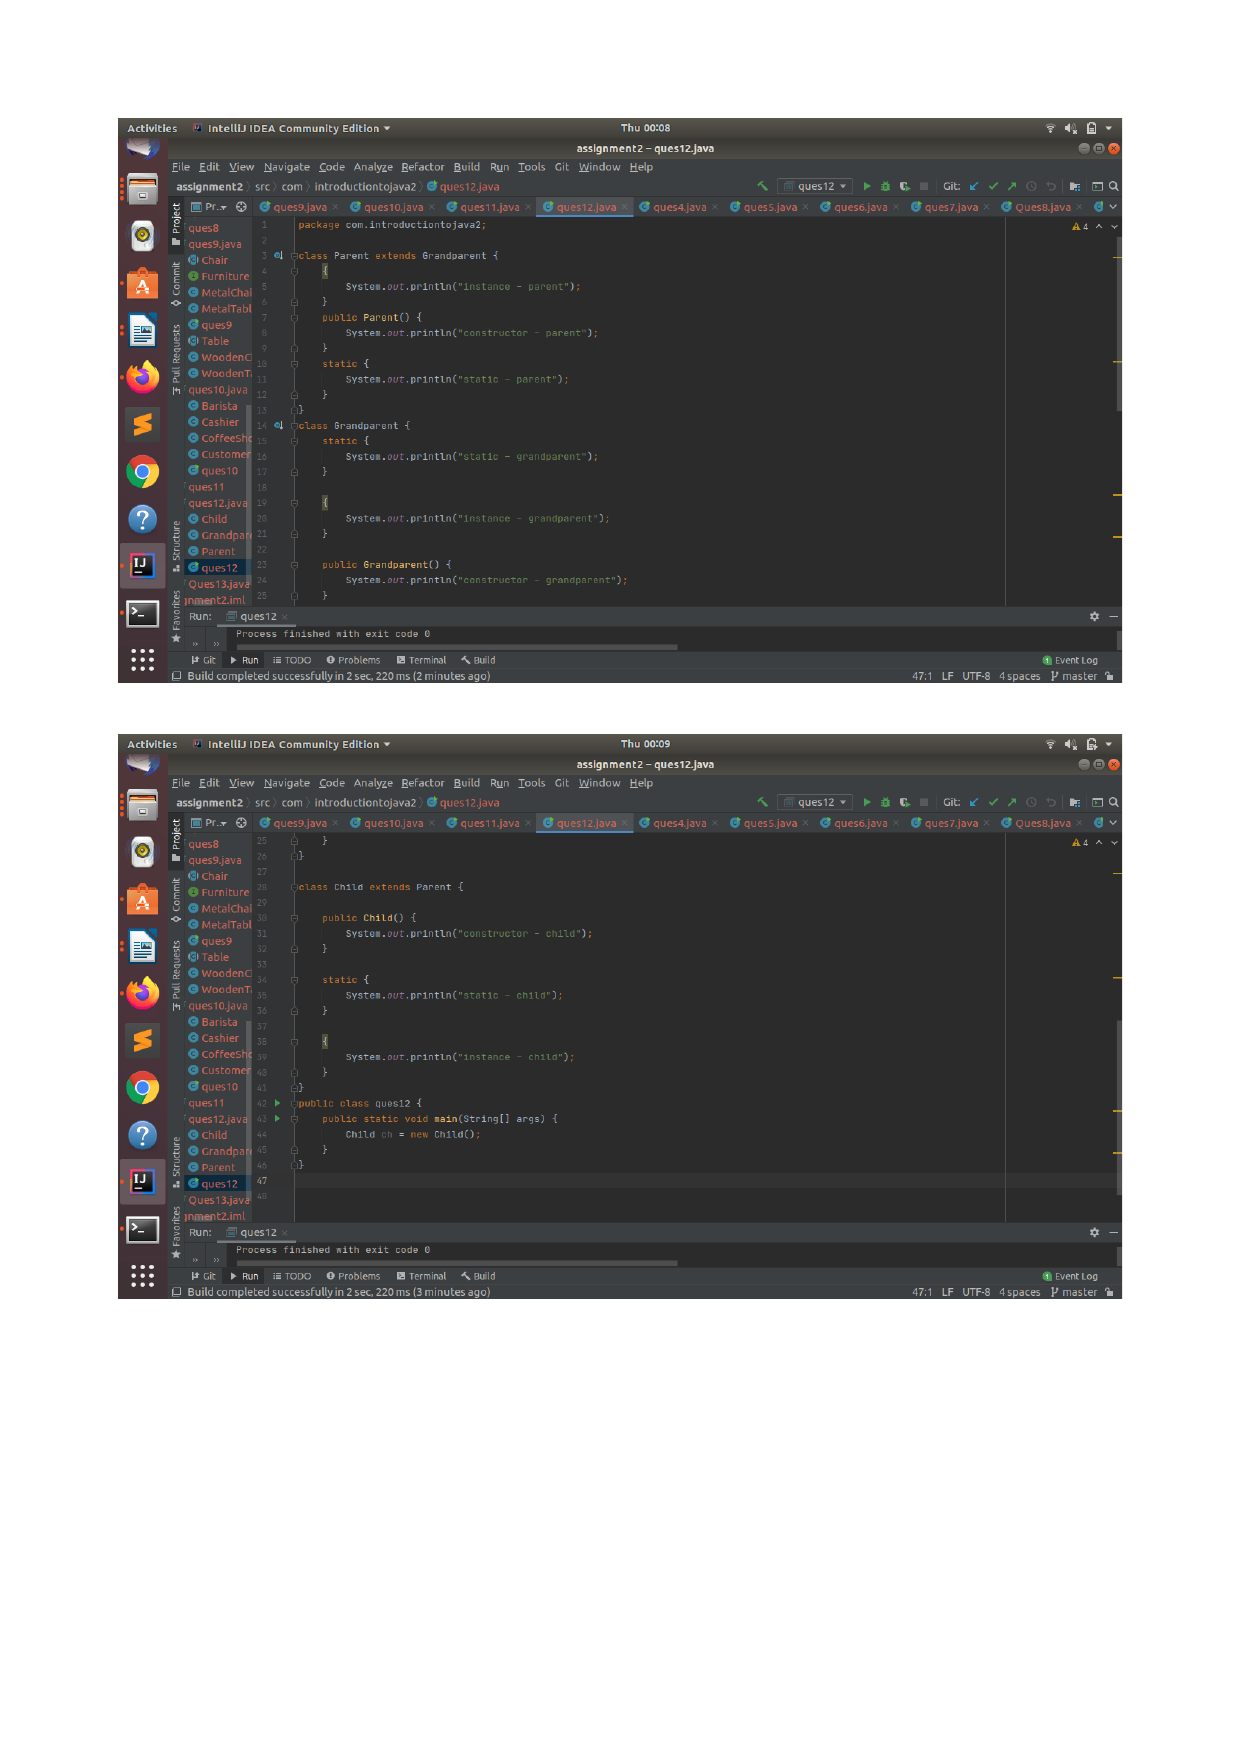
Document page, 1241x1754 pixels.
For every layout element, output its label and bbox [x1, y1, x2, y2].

picture [118, 118, 1123, 683]
picture [118, 734, 1123, 1299]
